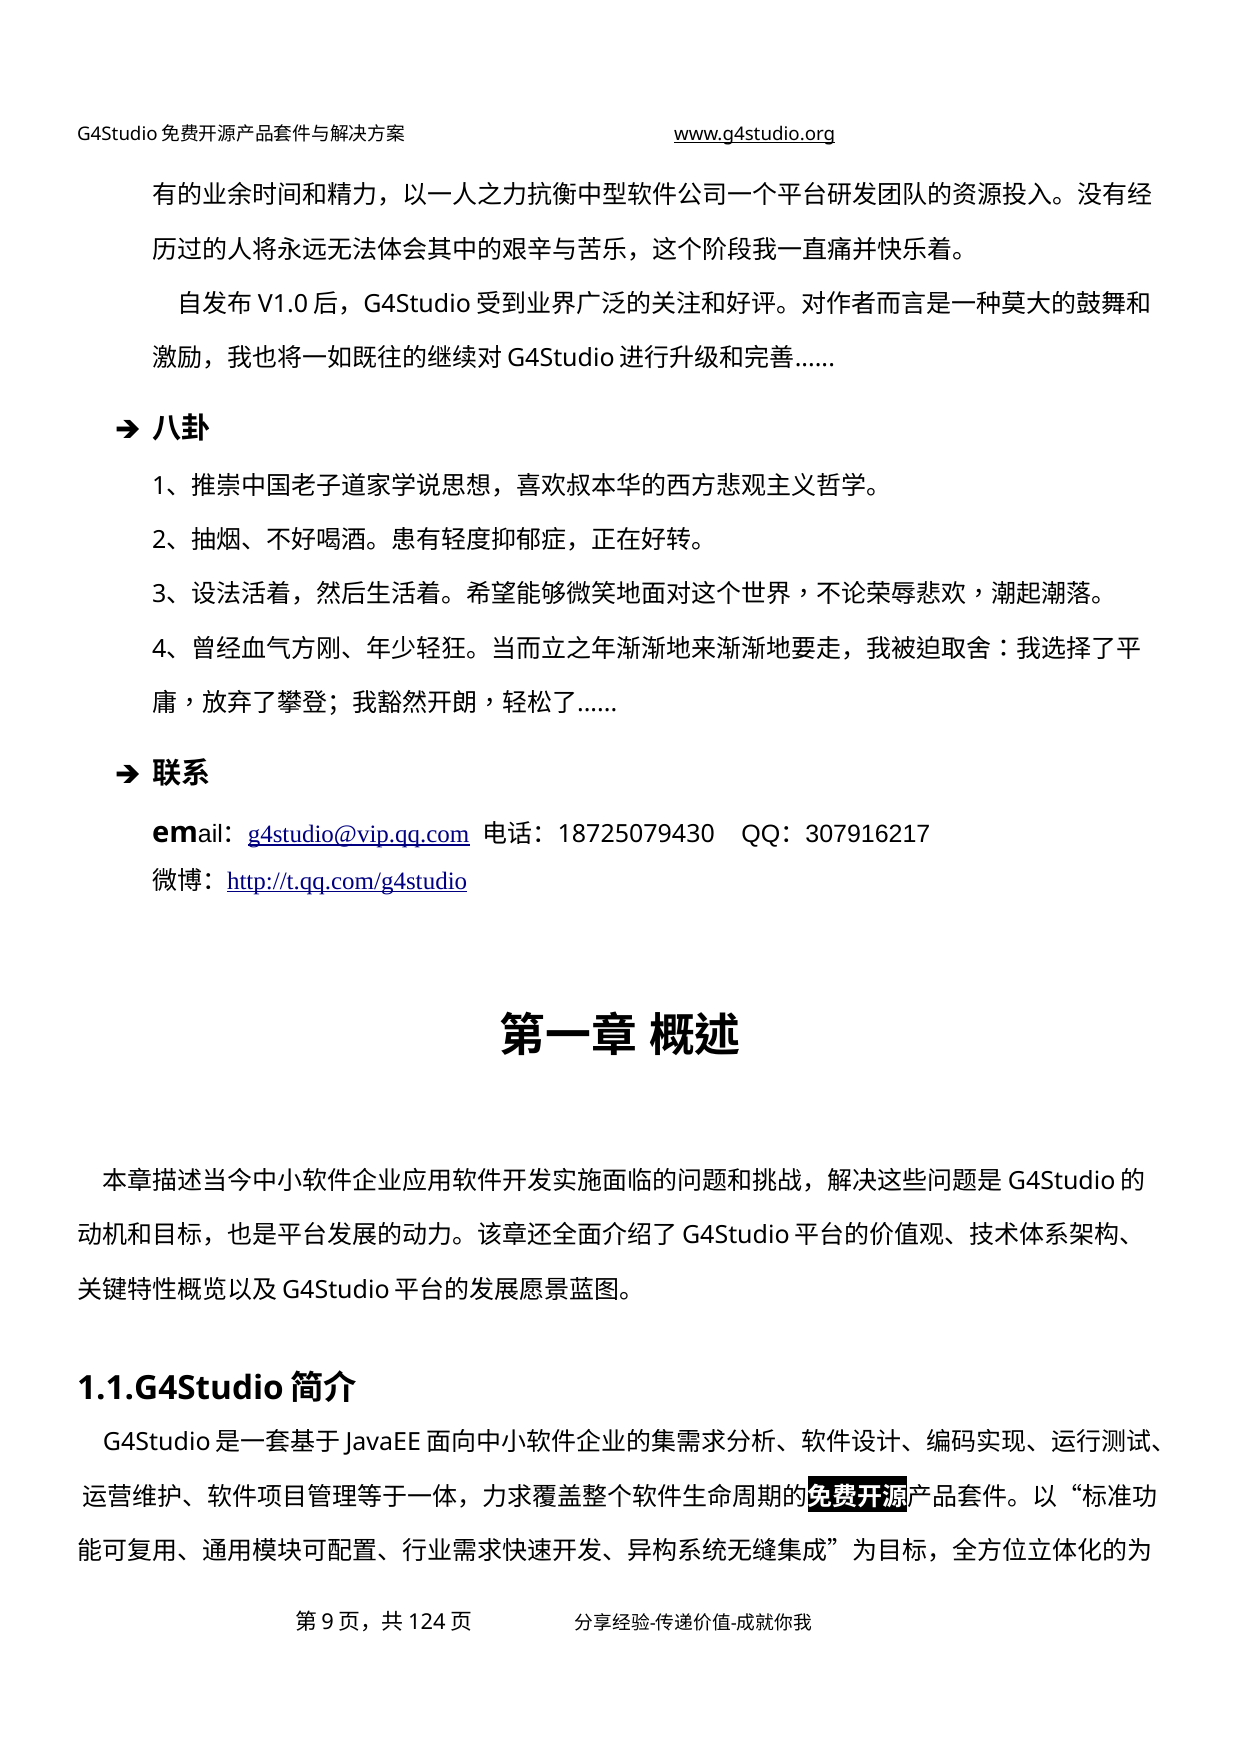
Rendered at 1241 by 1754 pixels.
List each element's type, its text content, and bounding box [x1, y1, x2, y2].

text G4Studio是一套基于JavaEE面向中小软件企业的集需求分析、软件设计、编码实现、运行测试、 运营维护、软件项目管理等于一体，力求覆盖整个软件生命周期的免费开源产品套件。以“标准功能可复用、通用模块可配置、行业需求快速开发、异构系统无缝集成”为目标，全方位立体化的为企业信息化建设、打造行业应用管理信息系统、构建企业应用门户，提供强有力的一站式解决方案。 [77, 1422, 1163, 1567]
list 八卦 1、推崇中国老子道家学说思想，喜欢叔本华的西方悲观主义哲学。 2、抽烟、不好喝酒。患有轻度抑郁症，正在好转。 3、设法活着，然后生活着。希望能够微笑地面对这个世界，不论荣辱悲欢，潮起潮落。 4、曾经血气方刚、年少轻狂。当而立之年渐渐地来渐渐地要走，我被迫取舍：我选择了平庸，放弃了攀登；我豁然开朗，轻松了...... [114, 405, 1163, 719]
subtitle 1.1.G4Studio简介 [77, 1361, 1163, 1409]
subtitle 第一章 概述 [77, 1002, 1163, 1064]
list 有的业余时间和精力，以一人之力抗衡中型软件公司一个平台研发团队的资源投入。没有经历过的人将永远无法体会其中的艰辛与苦乐，这个阶段我一直痛并快乐着。 自发布V1.0后，G4Studio受到业界广泛的关注和好评。对作者而言是一种莫大的鼓舞和激励，我也将一如既往的继续对G4Studio进行升级和完善...... [114, 175, 1163, 374]
text 本章描述当今中小软件企业应用软件开发实施面临的问题和挑战，解决这些问题是G4Studio的动机和目标，也是平台发展的动力。该章还全面介绍了G4Studio平台的价值观、技术体系架构、关键特性概览以及G4Studio平台的发展愿景蓝图。 [77, 1108, 1163, 1305]
list 联系 email：g4studio@vip.qq.com 电话：18725079430 QQ：307916217 微博：http://t.qq.com/g4studio [114, 749, 1163, 894]
